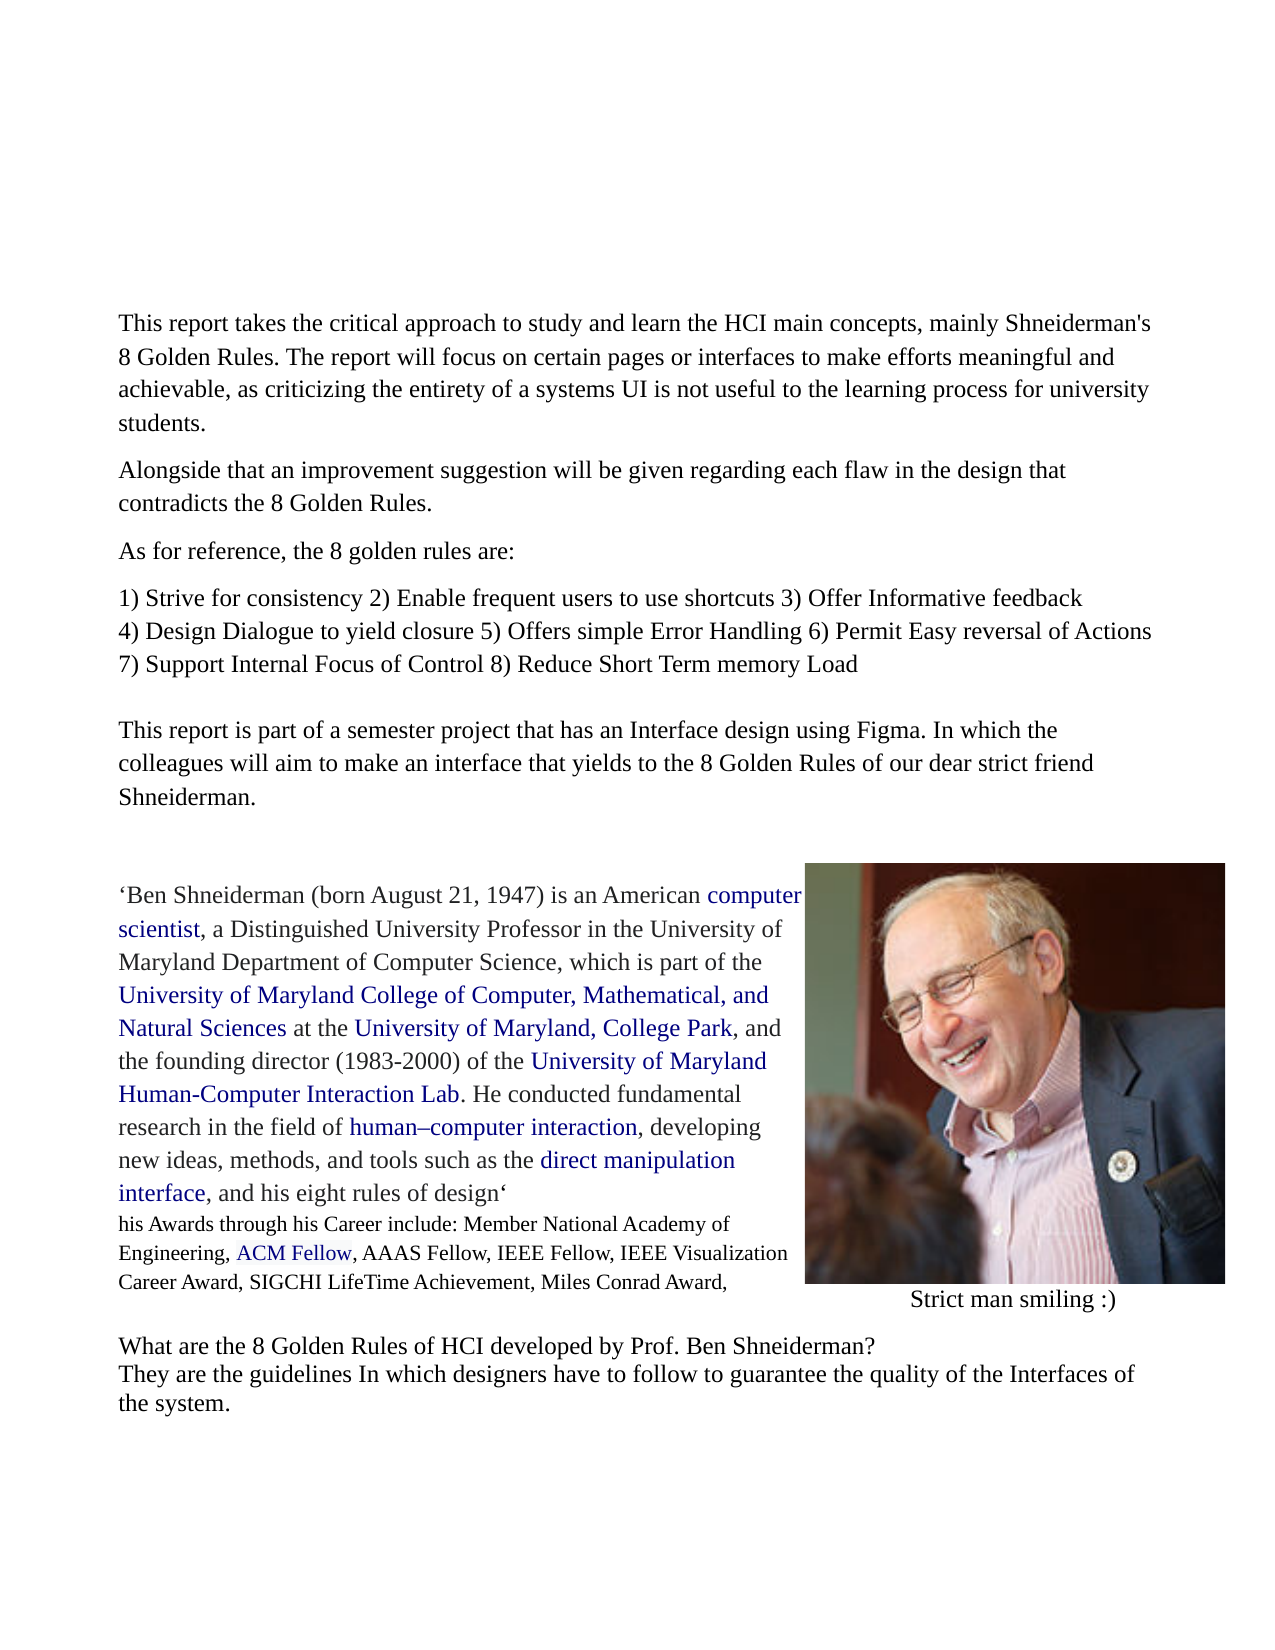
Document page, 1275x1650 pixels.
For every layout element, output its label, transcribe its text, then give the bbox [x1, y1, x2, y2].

text What are the 8 Golden Rules of HCI developed by Prof. Ben Shneiderman? [118, 1331, 1157, 1359]
text This report is part of a semester project that has an Interface design using Figma. In which the colleagues will aim to make an interface that yields to the 8 Golden Rules of our dear strict friend Shneiderman. [118, 716, 1157, 810]
text his Awards through his Career include: Member National Academy of Engineering, ACM Fellow, AAAS Fellow, IEEE Fellow, IEEE Visualization Career Award, SIGCHI LifeTime Achievement, Miles Conrad Award, [118, 1211, 1157, 1294]
text Alongside that an improvement suggestion will be given regarding each flaw in the design that contradicts the 8 Golden Rules. [118, 455, 1157, 517]
picture [804, 863, 1225, 1284]
text ‘Ben Shneiderman (born August 21, 1947) is an American computer scientist, a Distinguished University Professor in the University of Maryland Department of Computer Science, which is part of the University of Maryland College of Computer, Mathematical, and Natural Sciences at the University of Maryland, College Park, and the founding director (1983-2000) of the University of Maryland Human-Computer Interaction Lab. He conducted fundamental research in the field of human–computer interaction, developing new ideas, methods, and tools such as the direct manipulation interface, and his eight rules of design‘ [118, 881, 804, 1207]
text As for reference, the 8 golden rules are: [118, 536, 1157, 564]
text This report takes the critical approach to study and learn the HCI main concepts, mainly Shneiderman's 8 Golden Rules. The report will focus on certain pages or interfaces to make efforts meaningful and achievable, as criticizing the entirety of a systems UI is not useful to the learning process for university students. [118, 308, 1157, 436]
text 1) Strive for consistency 2) Enable frequent users to use shortcuts 3) Offer Informative feedback [118, 583, 1157, 612]
text They are the guidelines In which designers have to follow to guarantee the quality of the Interfaces of the system. [118, 1359, 1157, 1417]
text 4) Design Dialogue to yield closure 5) Offers simple Error Handling 6) Permit Easy reversal of Actions 7) Support Internal Focus of Control 8) Reduce Short Term memory Load [118, 616, 1157, 678]
